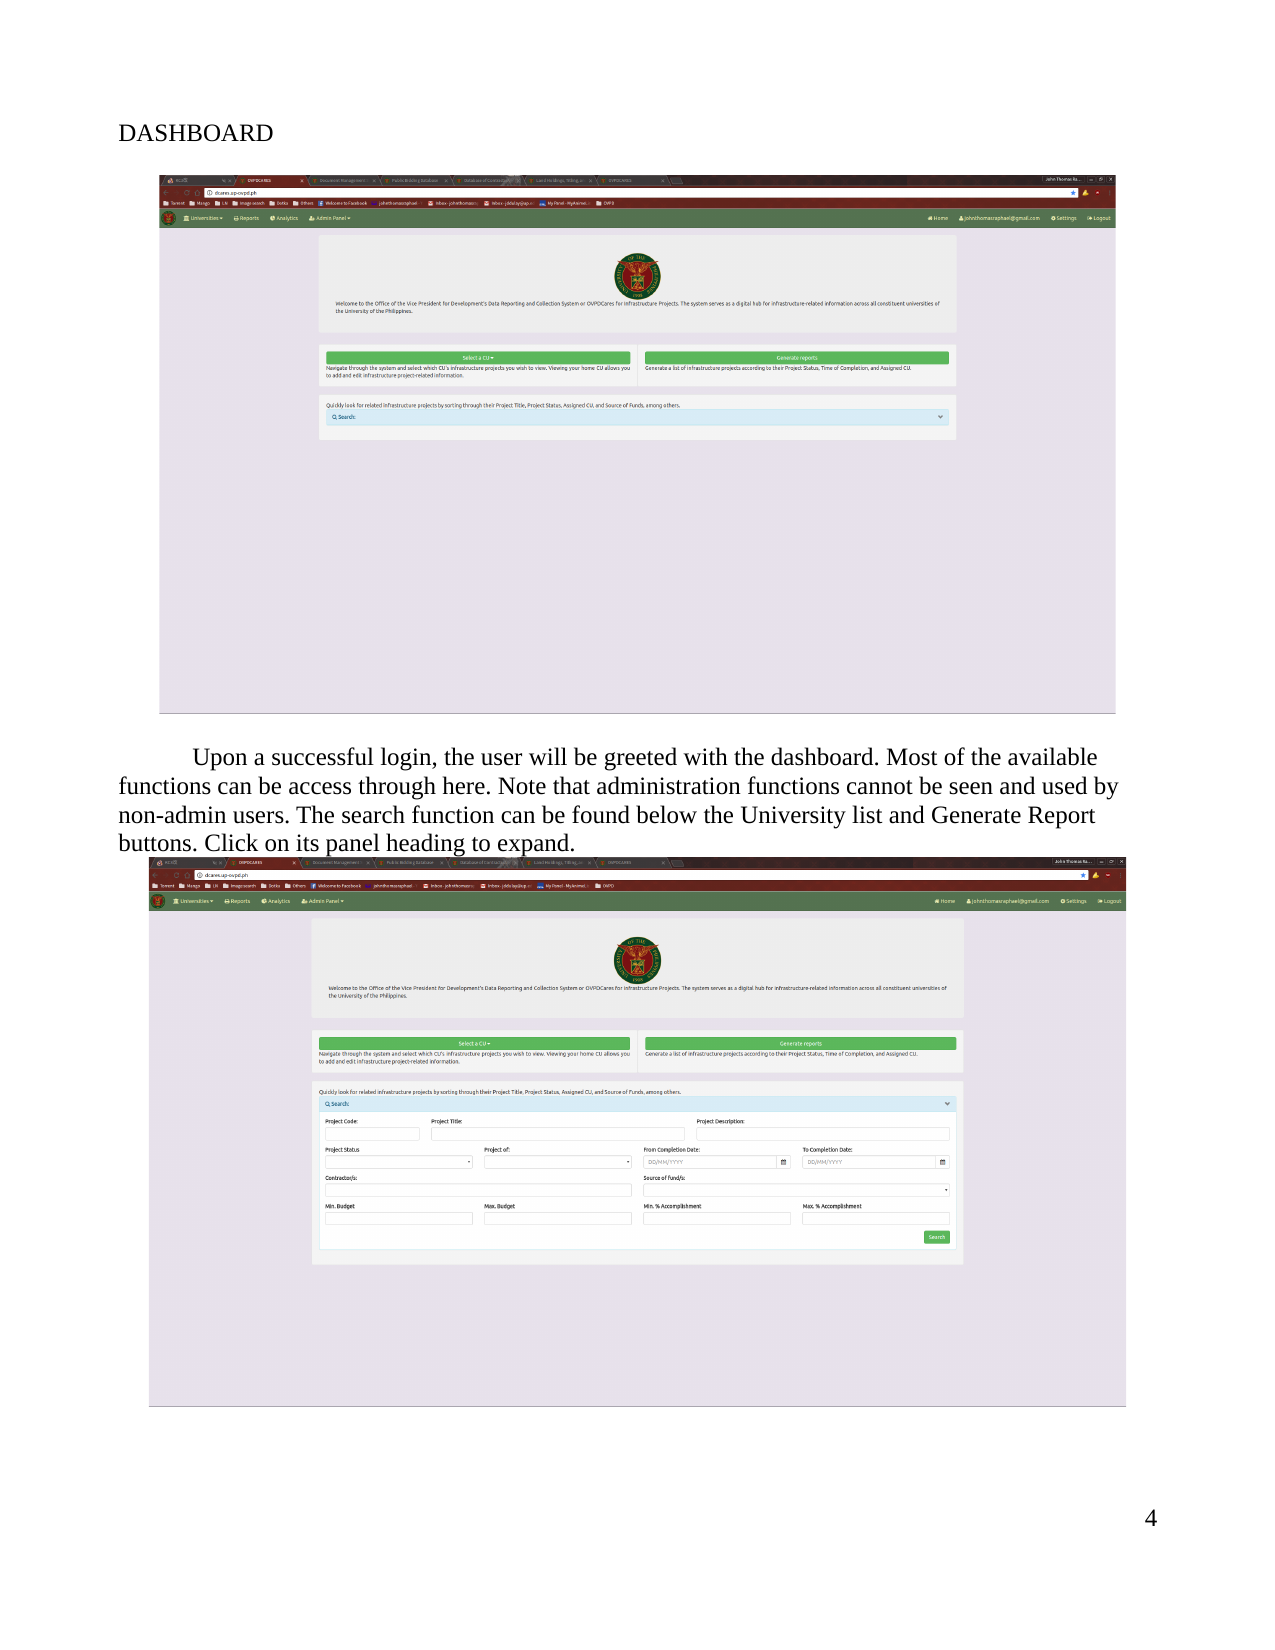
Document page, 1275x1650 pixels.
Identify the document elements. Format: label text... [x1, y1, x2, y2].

text Upon a successful login, the user will be greeted with the dashboard. Most of the available functions can be access through here. Note that administration functions cannot be seen and used by non-admin users. The search function can be found below the University list and Generate Report buttons. Click on its panel heading to expand. [118, 742, 1157, 857]
picture [148, 857, 1127, 1407]
text DASHBOARD [118, 118, 1157, 147]
picture [159, 175, 1116, 714]
